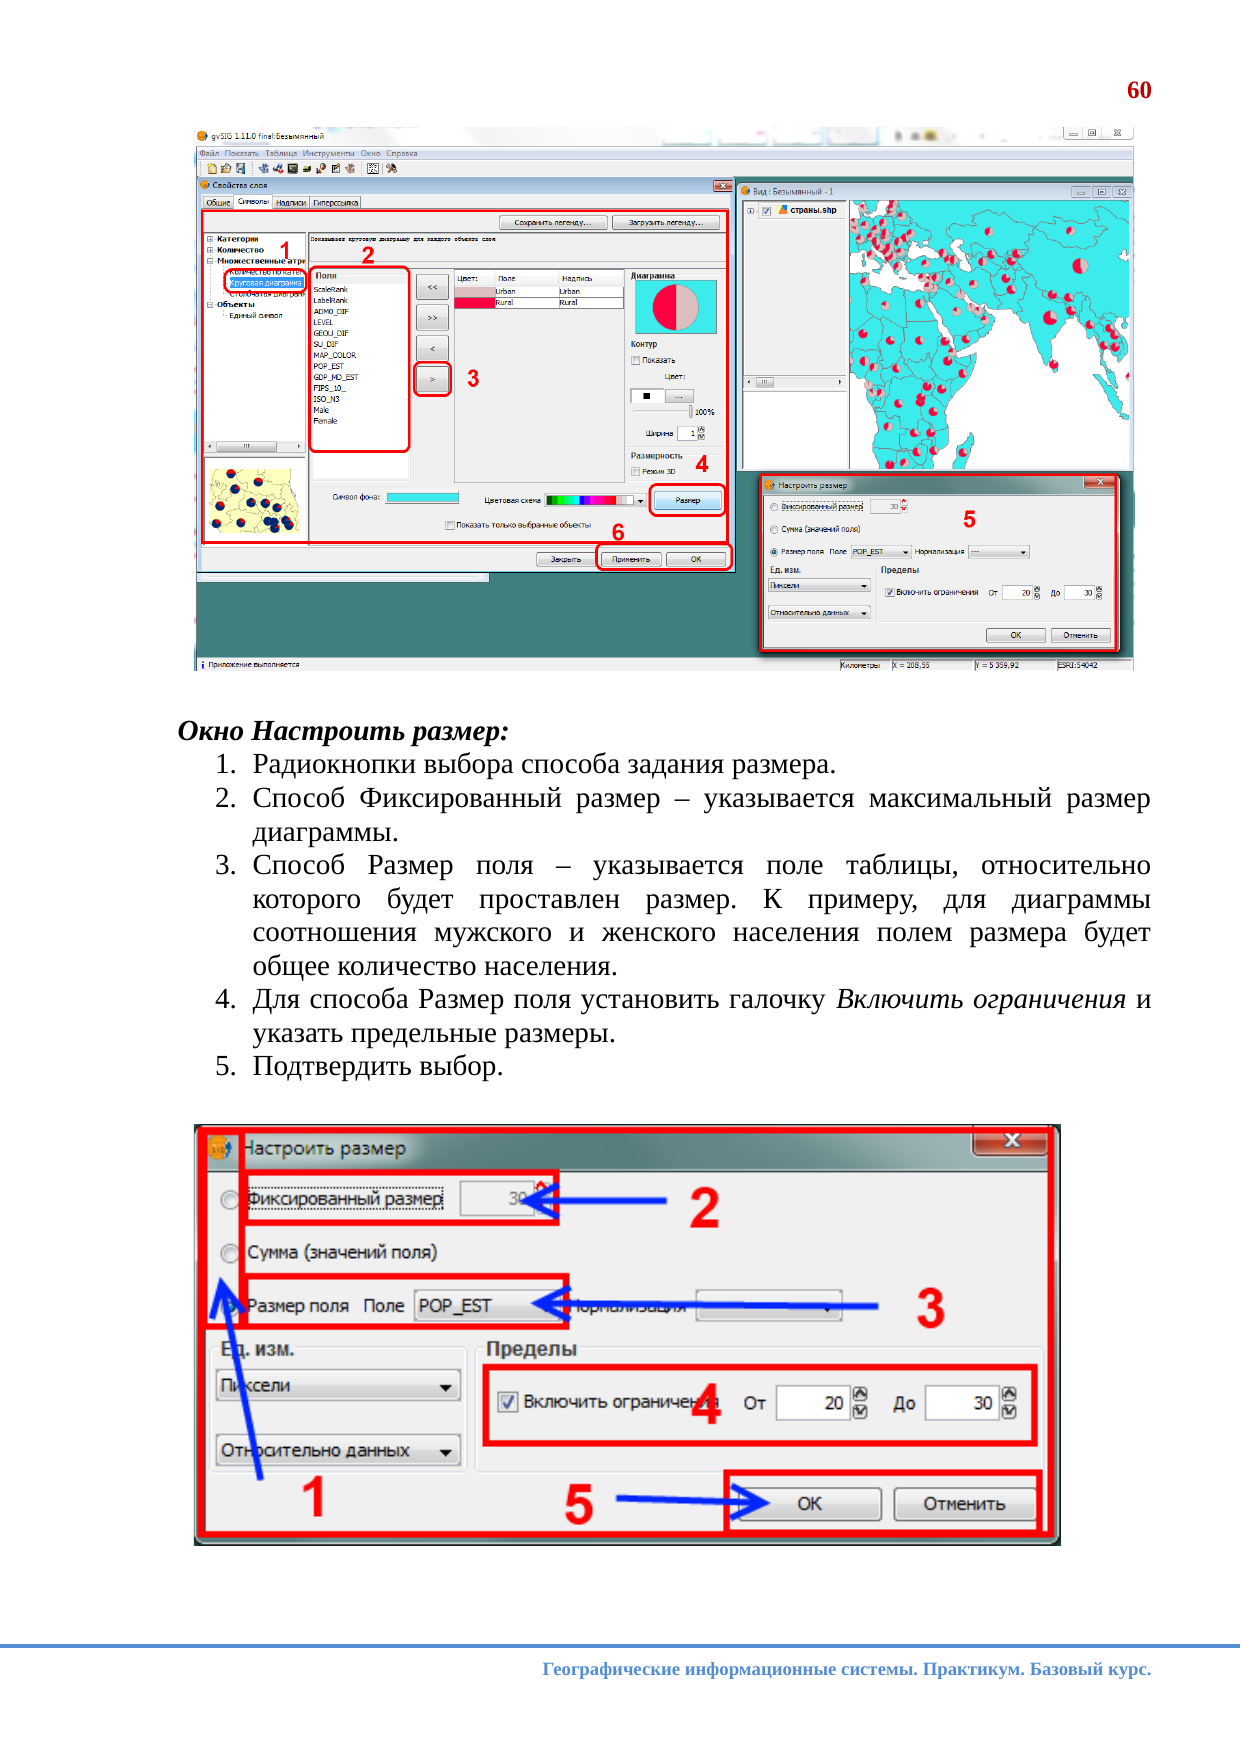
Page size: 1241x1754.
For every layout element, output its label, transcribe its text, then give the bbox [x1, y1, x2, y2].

text Окно Настроить размер: [177, 713, 1152, 747]
list Способ Фиксированный размер – указывается максимальный размер диаграммы. [215, 780, 1152, 847]
list Радиокнопки выбора способа задания размера. [215, 747, 1152, 780]
list Для способа Размер поля установить галочку Включить ограничения и указать предельные размеры. [215, 981, 1152, 1048]
list Способ Размер поля – указывается поле таблицы, относительно которого будет проставлен размер. К примеру, для диаграммы соотношения мужского и женского населения полем размера будет общее количество населения. [215, 847, 1152, 981]
list Подтвердить выбор. [215, 1048, 1152, 1082]
picture [193, 1124, 1061, 1546]
picture [193, 127, 1136, 671]
